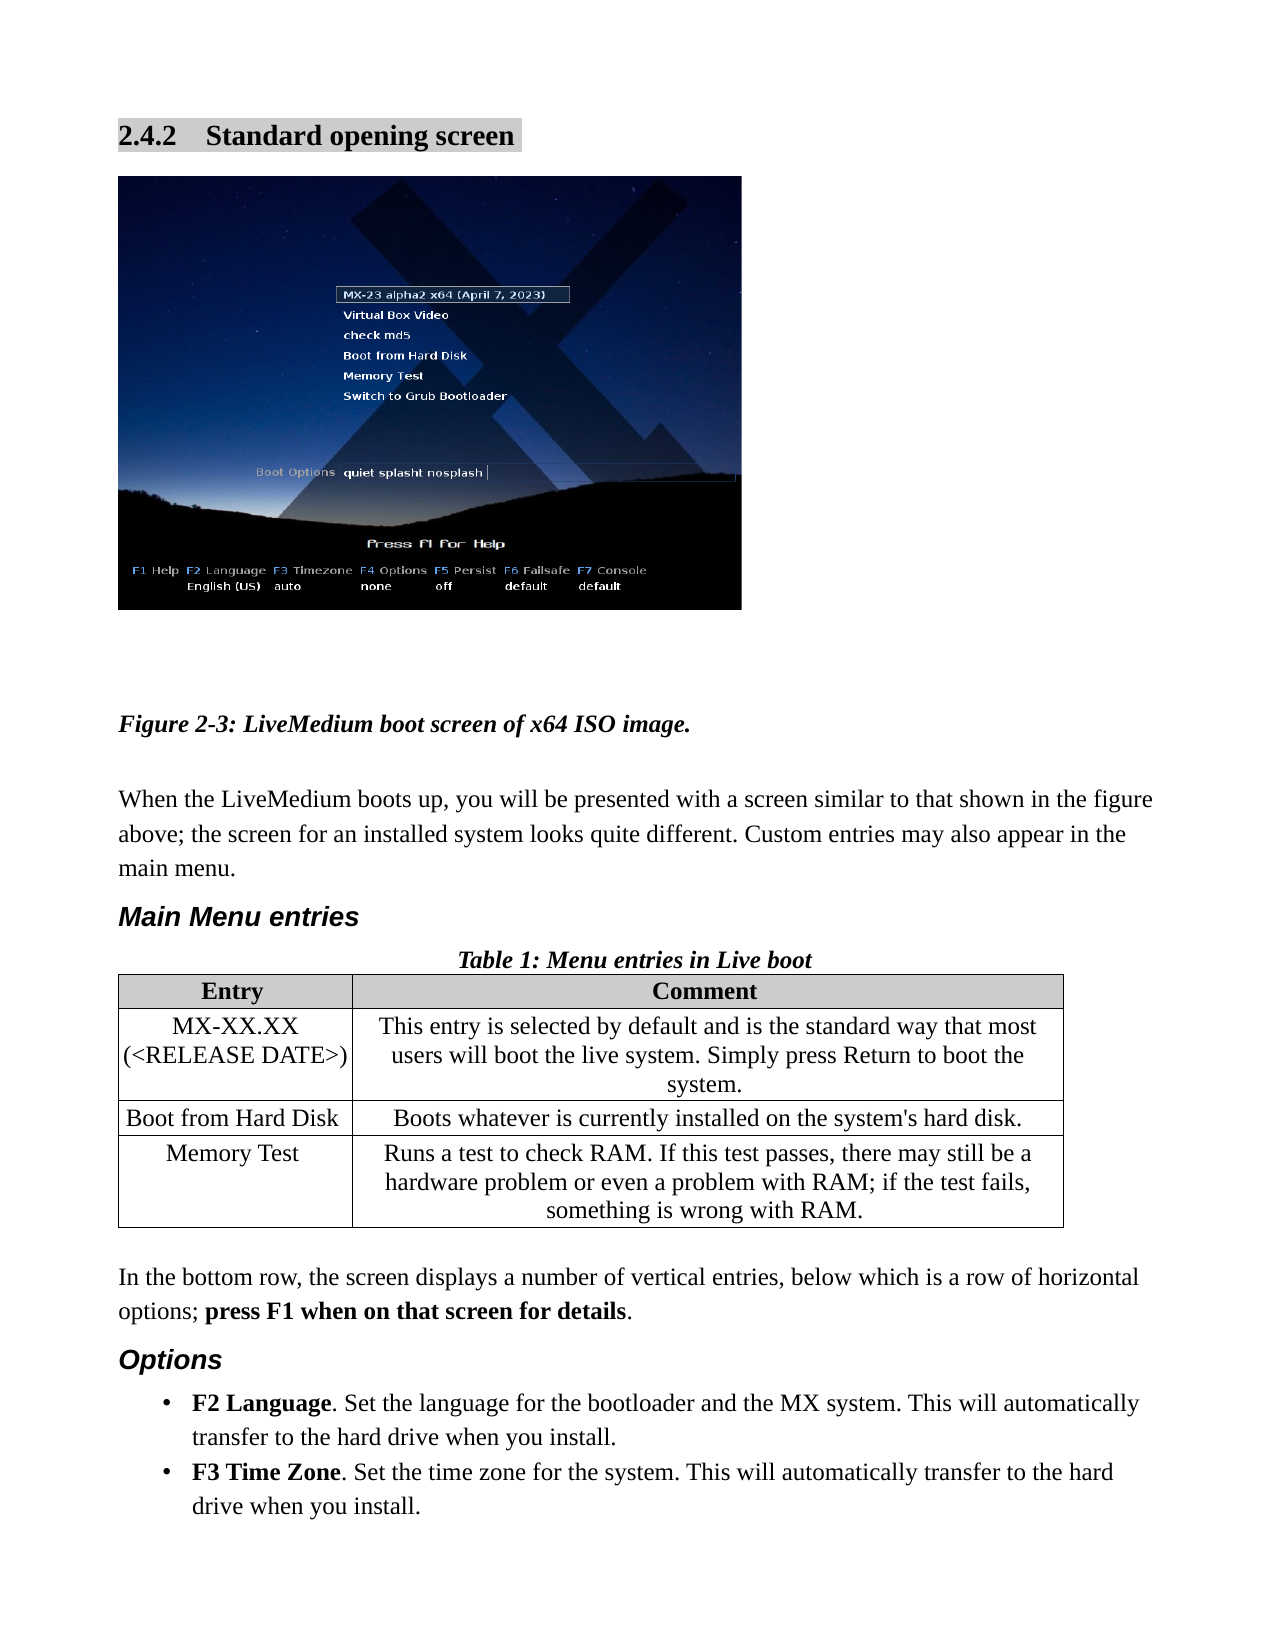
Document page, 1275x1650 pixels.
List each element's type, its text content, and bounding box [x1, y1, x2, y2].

table_header Entry [119, 975, 352, 1008]
text In the bottom row, the screen displays a number of vertical entries, below which is a row of horizontal options; press F1 when on that screen for details. [118, 1262, 1157, 1325]
list F2 Language. Set the language for the bootloader and the MX system. This will automatically transfer to the hard drive when you install. [162, 1388, 1157, 1451]
text Figure 2-3: LiveMedium boot screen of x64 ISO image. [118, 709, 1157, 737]
subtitle 2.4.2 Standard opening screen [522, 118, 1157, 152]
table_header Comment [353, 975, 1063, 1008]
subtitle Table 1: Menu entries in Live boot [118, 945, 1157, 973]
table_cell Boot from Hard Disk [119, 1101, 352, 1135]
table_cell Memory Test [119, 1136, 352, 1227]
picture [118, 176, 742, 610]
table_cell This entry is selected by default and is the standard way that most users will boot the live system. Simply press Return to boot the system. [353, 1009, 1063, 1100]
table_cell Runs a test to check RAM. If this test passes, there may still be a hardware problem or even a problem with RAM; if the test fails, something is wrong with RAM. [353, 1136, 1063, 1227]
table_cell Boots whatever is currently installed on the system's hard disk. [353, 1101, 1063, 1135]
text When the LiveMedium boots up, you will be presented with a screen similar to that shown in the figure above; the screen for an installed system looks quite different. Custom entries may also appear in the main menu. [118, 784, 1157, 882]
subtitle Options [118, 1343, 1157, 1375]
list F3 Time Zone. Set the time zone for the system. This will automatically transfer to the hard drive when you install. [162, 1457, 1157, 1520]
table_cell MX-XX.XX (<RELEASE DATE>) [119, 1009, 352, 1100]
subtitle Main Menu entries [118, 900, 1157, 932]
